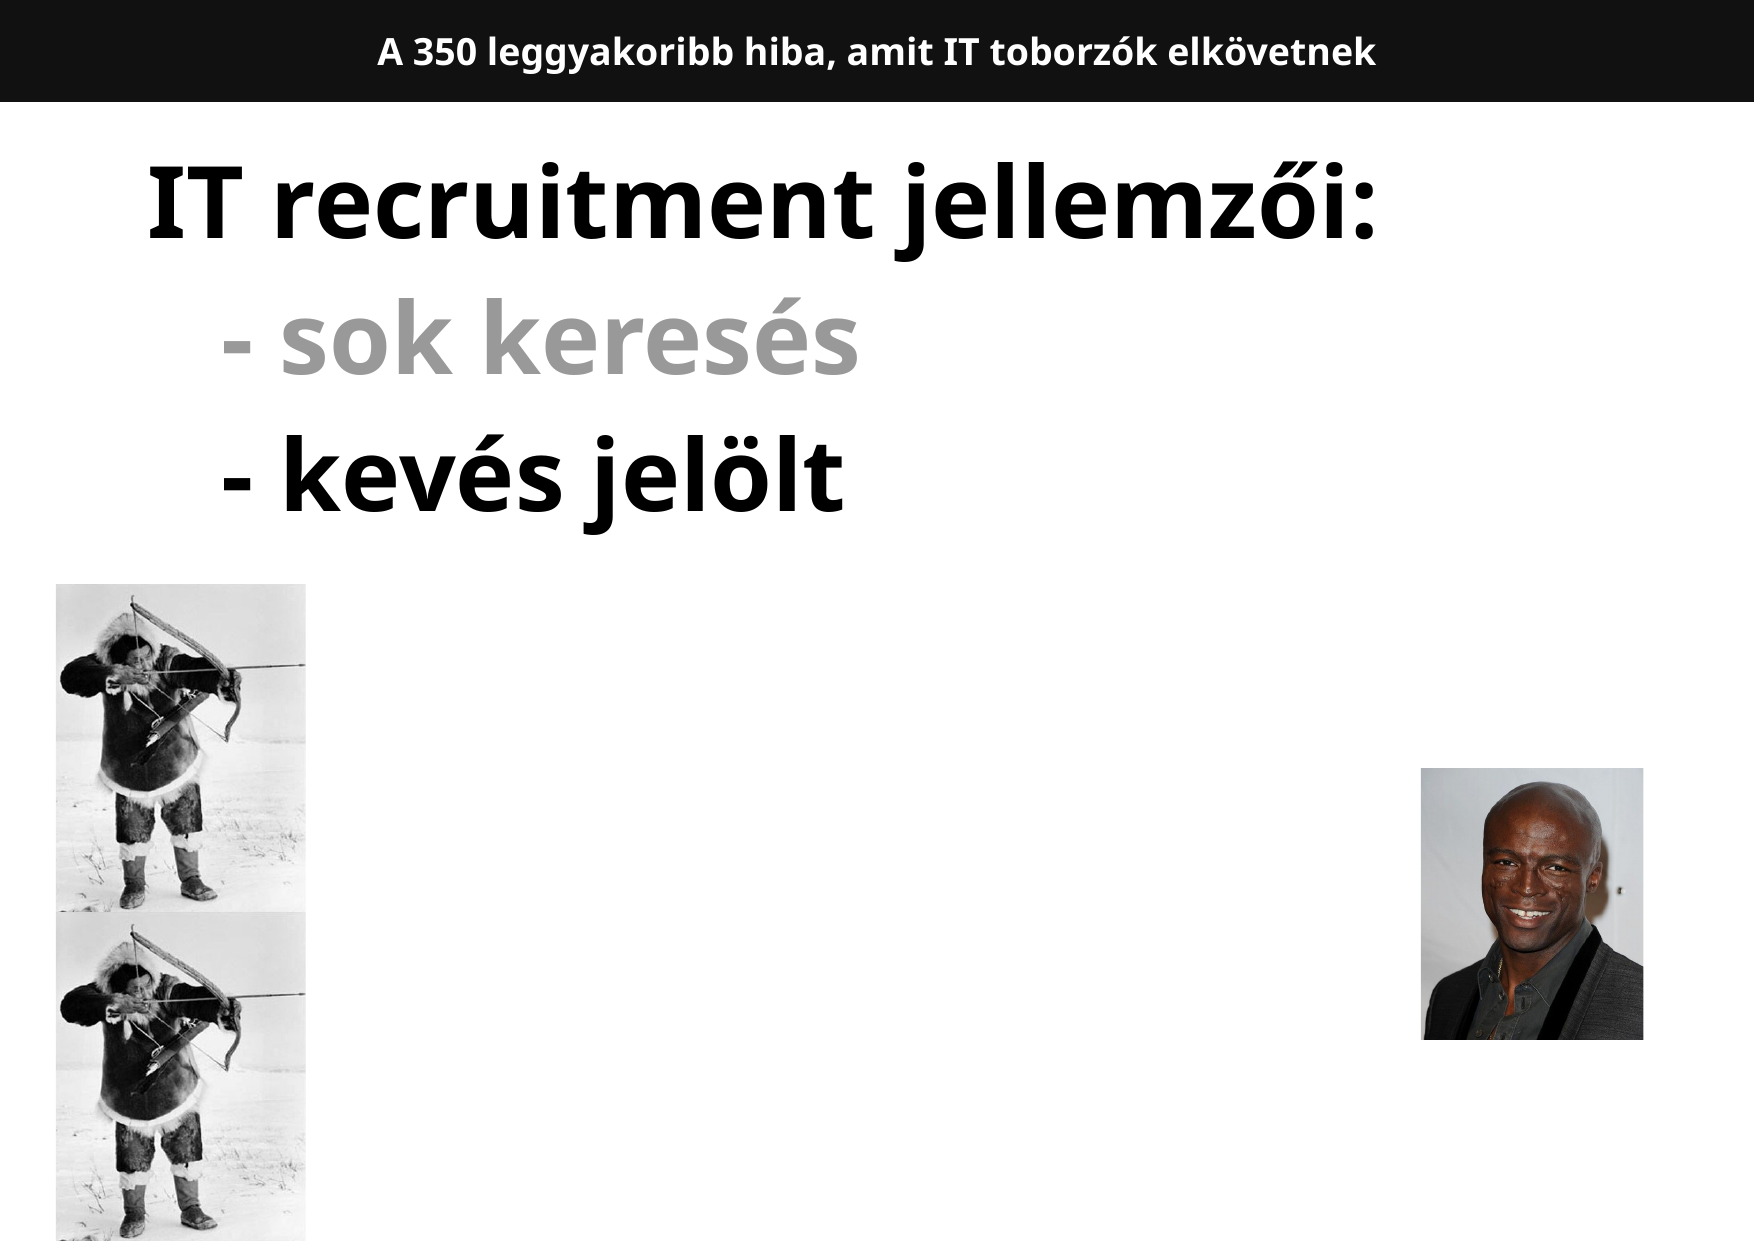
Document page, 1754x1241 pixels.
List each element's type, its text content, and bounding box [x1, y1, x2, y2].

picture [1420, 768, 1644, 1040]
text - sok keresés [0, 268, 1754, 404]
text - kevés jelölt [0, 404, 1754, 540]
picture [55, 584, 306, 1241]
text IT recruitment jellemzői: [0, 132, 1754, 268]
